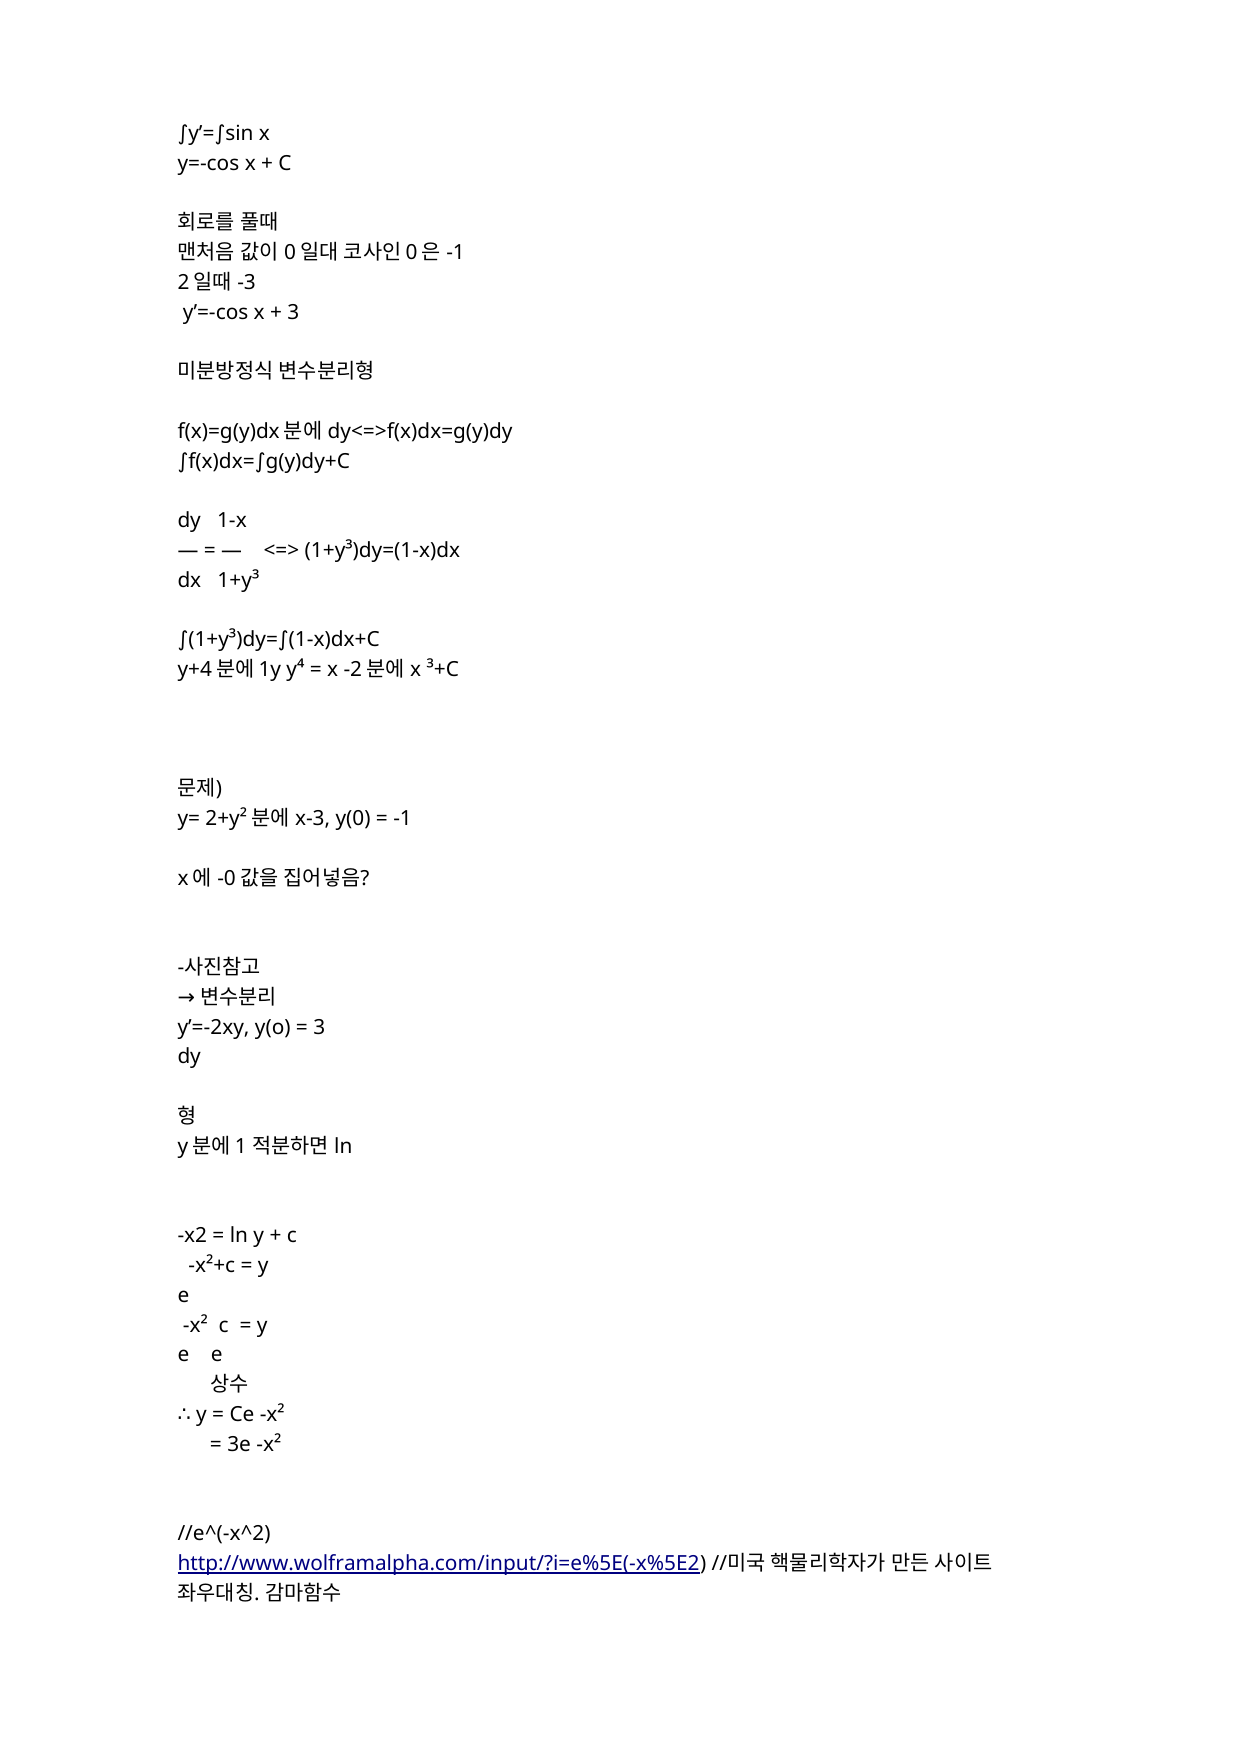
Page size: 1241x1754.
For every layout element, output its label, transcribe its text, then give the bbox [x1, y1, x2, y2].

text 상수 [177, 1369, 1063, 1398]
text -x2 = ln y + c [177, 1220, 1063, 1249]
text 좌우대칭. 감마함수 [177, 1578, 1063, 1606]
text y분에1 적분하면 ln [177, 1131, 1063, 1159]
text dx 1+y³ [177, 565, 1063, 593]
text y= 2+y²분에 x-3, y(0) = -1 [177, 803, 1063, 832]
text f(x)=g(y)dx분에 dy<=>f(x)dx=g(y)dy [177, 416, 1063, 444]
text y’=-2xy, y(o) = 3 [177, 1012, 1063, 1040]
text 맨처음 값이 0일대 코사인0은 -1 [177, 237, 1063, 266]
text -사진참고 [177, 952, 1063, 981]
text //e^(-x^2) [177, 1518, 1063, 1547]
text ∫y’=∫sin x [177, 118, 1063, 147]
text = 3e -x² [177, 1429, 1063, 1457]
text ∫f(x)dx=∫g(y)dy+C [177, 446, 1063, 474]
text 문제) [177, 773, 1063, 802]
text http://www.wolframalpha.com/input/?i=e%5E(-x%5E2) //미국 핵물리학자가 만든 사이트 [177, 1548, 1063, 1577]
text e e [177, 1339, 1063, 1368]
text 형 [177, 1101, 1063, 1130]
text 2일때 -3 [177, 267, 1063, 296]
text y=-cos x + C [177, 148, 1063, 176]
text e [177, 1280, 1063, 1308]
text ∴ y = Ce -x² [177, 1399, 1063, 1428]
text x에 -0값을 집어넣음? [177, 863, 1063, 891]
text ∫(1+y³)dy=∫(1-x)dx+C [177, 624, 1063, 653]
text -x² c = y [177, 1310, 1063, 1338]
text 미분방정식 변수분리형 [177, 356, 1063, 385]
text -x²+c = y [177, 1250, 1063, 1279]
text ― = ― <=> (1+y³)dy=(1-x)dx [177, 535, 1063, 564]
text 회로를 풀때 [177, 207, 1063, 236]
text → 변수분리 [177, 982, 1063, 1011]
text dy 1-x [177, 505, 1063, 534]
text y+4분에1y y⁴ = x -2분에 x ³+C [177, 654, 1063, 683]
text y’=-cos x + 3 [177, 297, 1063, 325]
text dy [177, 1042, 1063, 1070]
